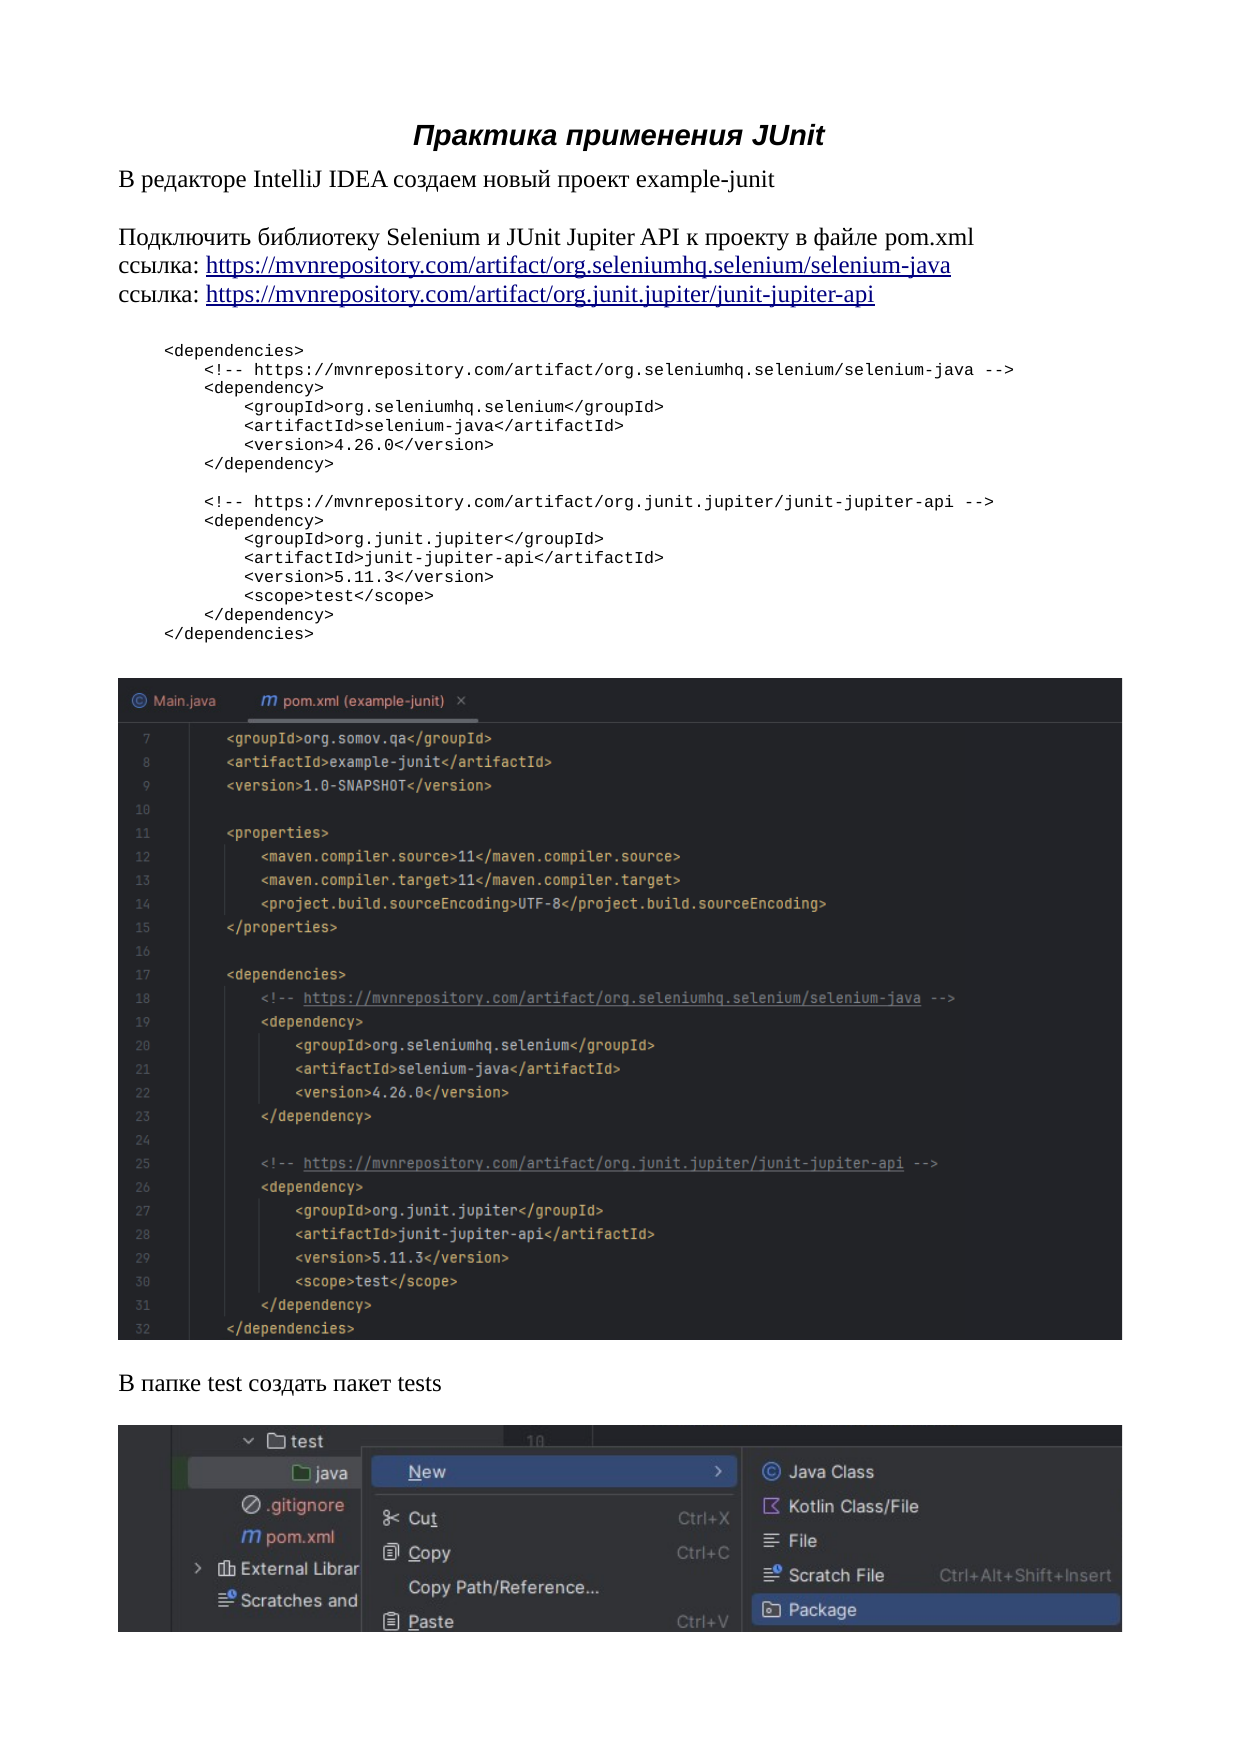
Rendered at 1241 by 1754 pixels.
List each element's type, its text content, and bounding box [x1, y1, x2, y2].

subtitle Практика применения JUnit [118, 118, 1122, 152]
text В редакторе IntelliJ IDEA создаем новый проект example-junit [118, 164, 1122, 193]
text ссылка: https://mvnrepository.com/artifact/org.junit.jupiter/junit-jupiter-api [118, 279, 1122, 308]
text Подключить библиотеку Selenium и JUnit Jupiter API к проекту в файле pom.xml [118, 222, 1122, 250]
text ссылка: https://mvnrepository.com/artifact/org.seleniumhq.selenium/selenium-java [118, 250, 1122, 279]
picture [118, 1425, 1123, 1632]
text В папке test создать пакет tests [118, 1368, 1122, 1397]
picture [118, 678, 1123, 1340]
table_header <dependencies> <!-- https://mvnrepository.com/artifact/org.seleniumhq.selenium/selenium-java --> <dependency> <groupId>org.seleniumhq.selenium</groupId> <artifactId>selenium-java</artifactId> <version>4.26.0</version> </dependency> <!-- https://mvnrepository.com/artifact/org.junit.jupiter/junit-jupiter-api --> <dependency> <groupId>org.junit.jupiter</groupId> <artifactId>junit-jupiter-api</artifactId> <version>5.11.3</version> <scope>test</scope> </dependency> </dependencies> [118, 337, 1122, 650]
